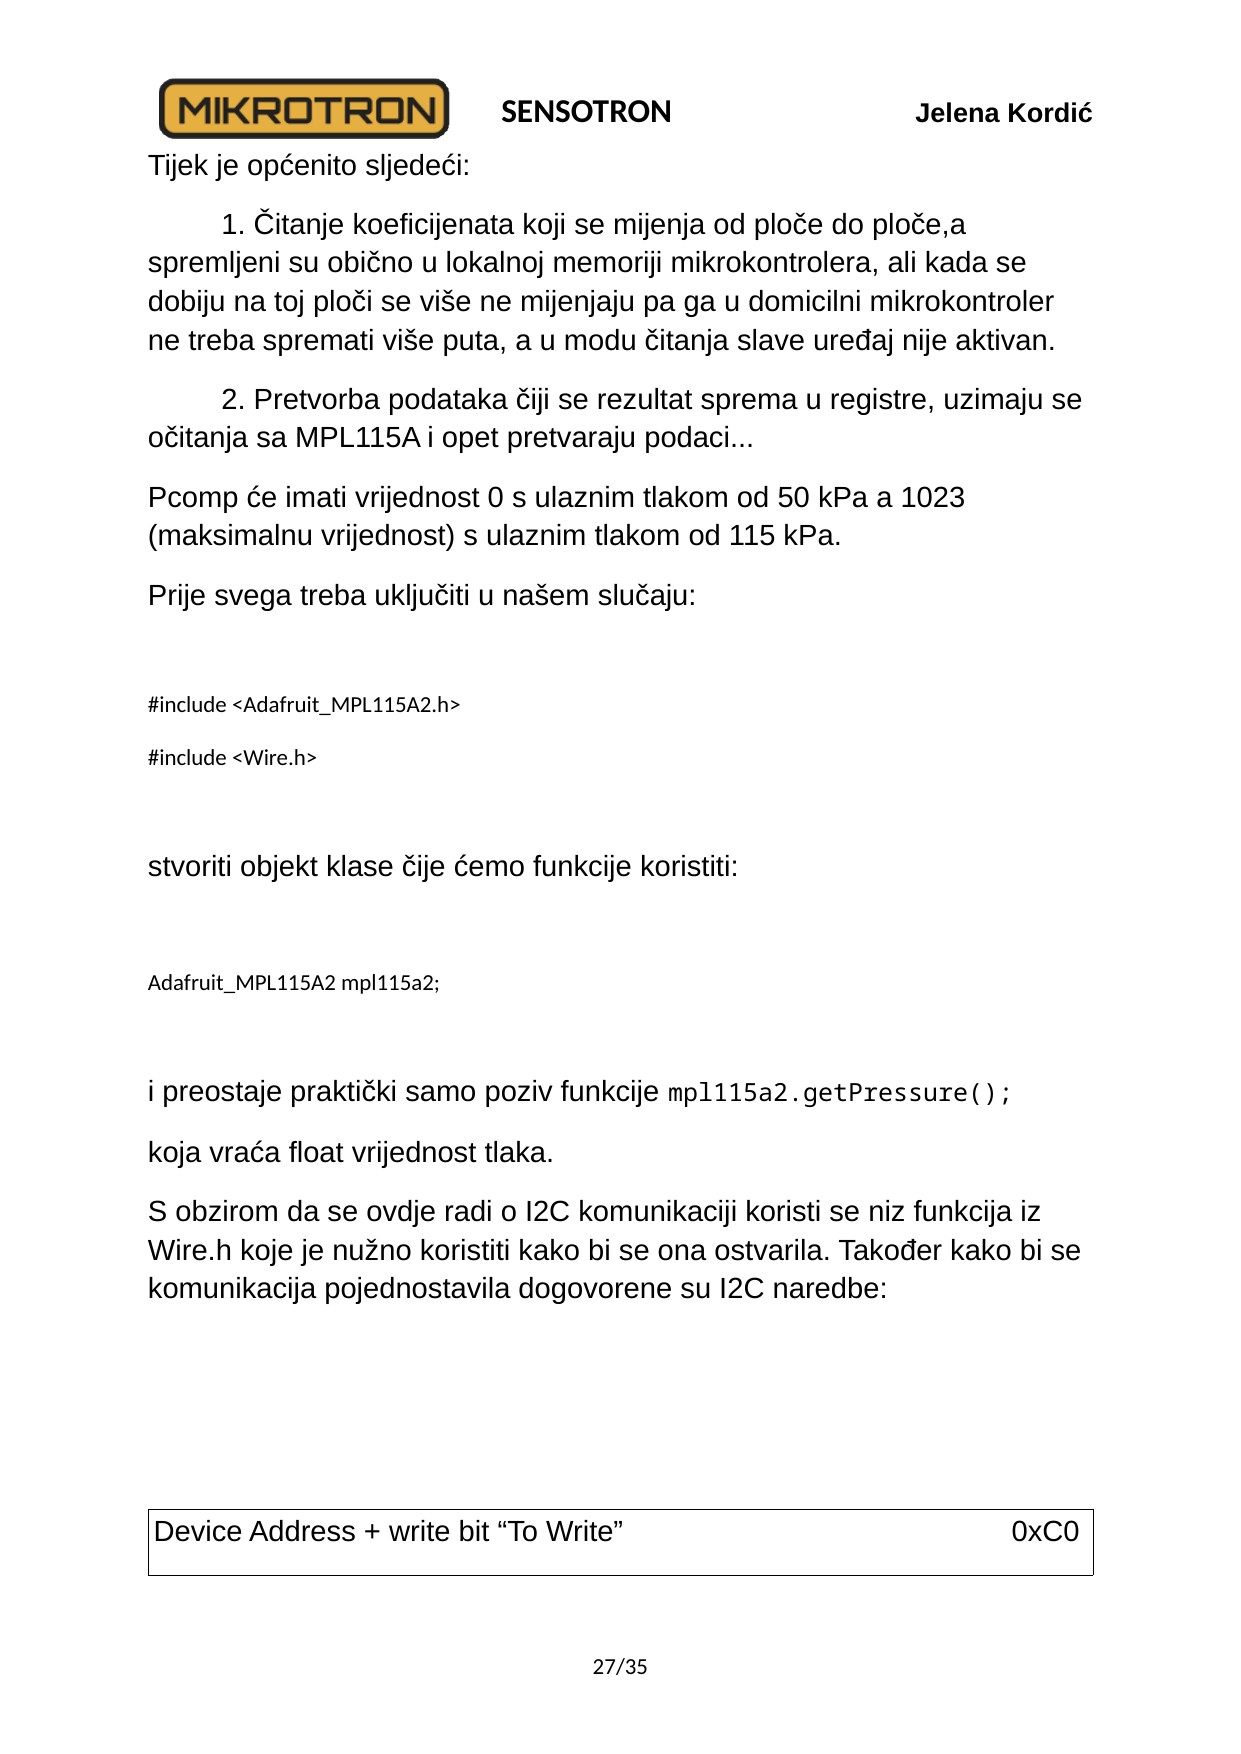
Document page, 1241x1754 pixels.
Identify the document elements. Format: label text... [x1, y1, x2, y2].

text #include <Wire.h> [148, 743, 1093, 771]
text Tijek je općenito sljedeći: [148, 148, 1093, 181]
text S obzirom da se ovdje radi o I2C komunikaciji koristi se niz funkcija iz Wire.h koje je nužno koristiti kako bi se ona ostvarila. Također kako bi se komunikacija pojednostavila dogovorene su I2C naredbe: [148, 1194, 1093, 1305]
text Pcomp će imati vrijednost 0 s ulaznim tlakom od 50 kPa a 1023 (maksimalnu vrijednost) s ulaznim tlakom od 115 kPa. [148, 480, 1093, 552]
text 2. Pretvorba podataka čiji se rezultat sprema u registre, uzimaju se očitanja sa MPL115A i opet pretvaraju podaci... [148, 382, 1093, 454]
text Prije svega treba uključiti u našem slučaju: [148, 578, 1093, 611]
text stvoriti objekt klase čije ćemo funkcije koristiti: [148, 849, 1093, 883]
text 1. Čitanje koeficijenata koji se mijenja od ploče do ploče,a spremljeni su obično u lokalnoj memoriji mikrokontrolera, ali kada se dobiju na toj ploči se više ne mijenjaju pa ga u domicilni mikrokontroler ne treba spremati više puta, a u modu čitanja slave uređaj nije aktivan. [148, 207, 1093, 356]
table_header Device Address + write bit “To Write” 0xC0 [149, 1510, 1093, 1574]
text i preostaje praktički samo poziv funkcije mpl115a2.getPressure(); [148, 1074, 1093, 1109]
text #include <Adafruit_MPL115A2.h> [148, 690, 1093, 718]
text koja vraća float vrijednost tlaka. [148, 1135, 1093, 1168]
text Adafruit_MPL115A2 mpl115a2; [148, 968, 1093, 996]
